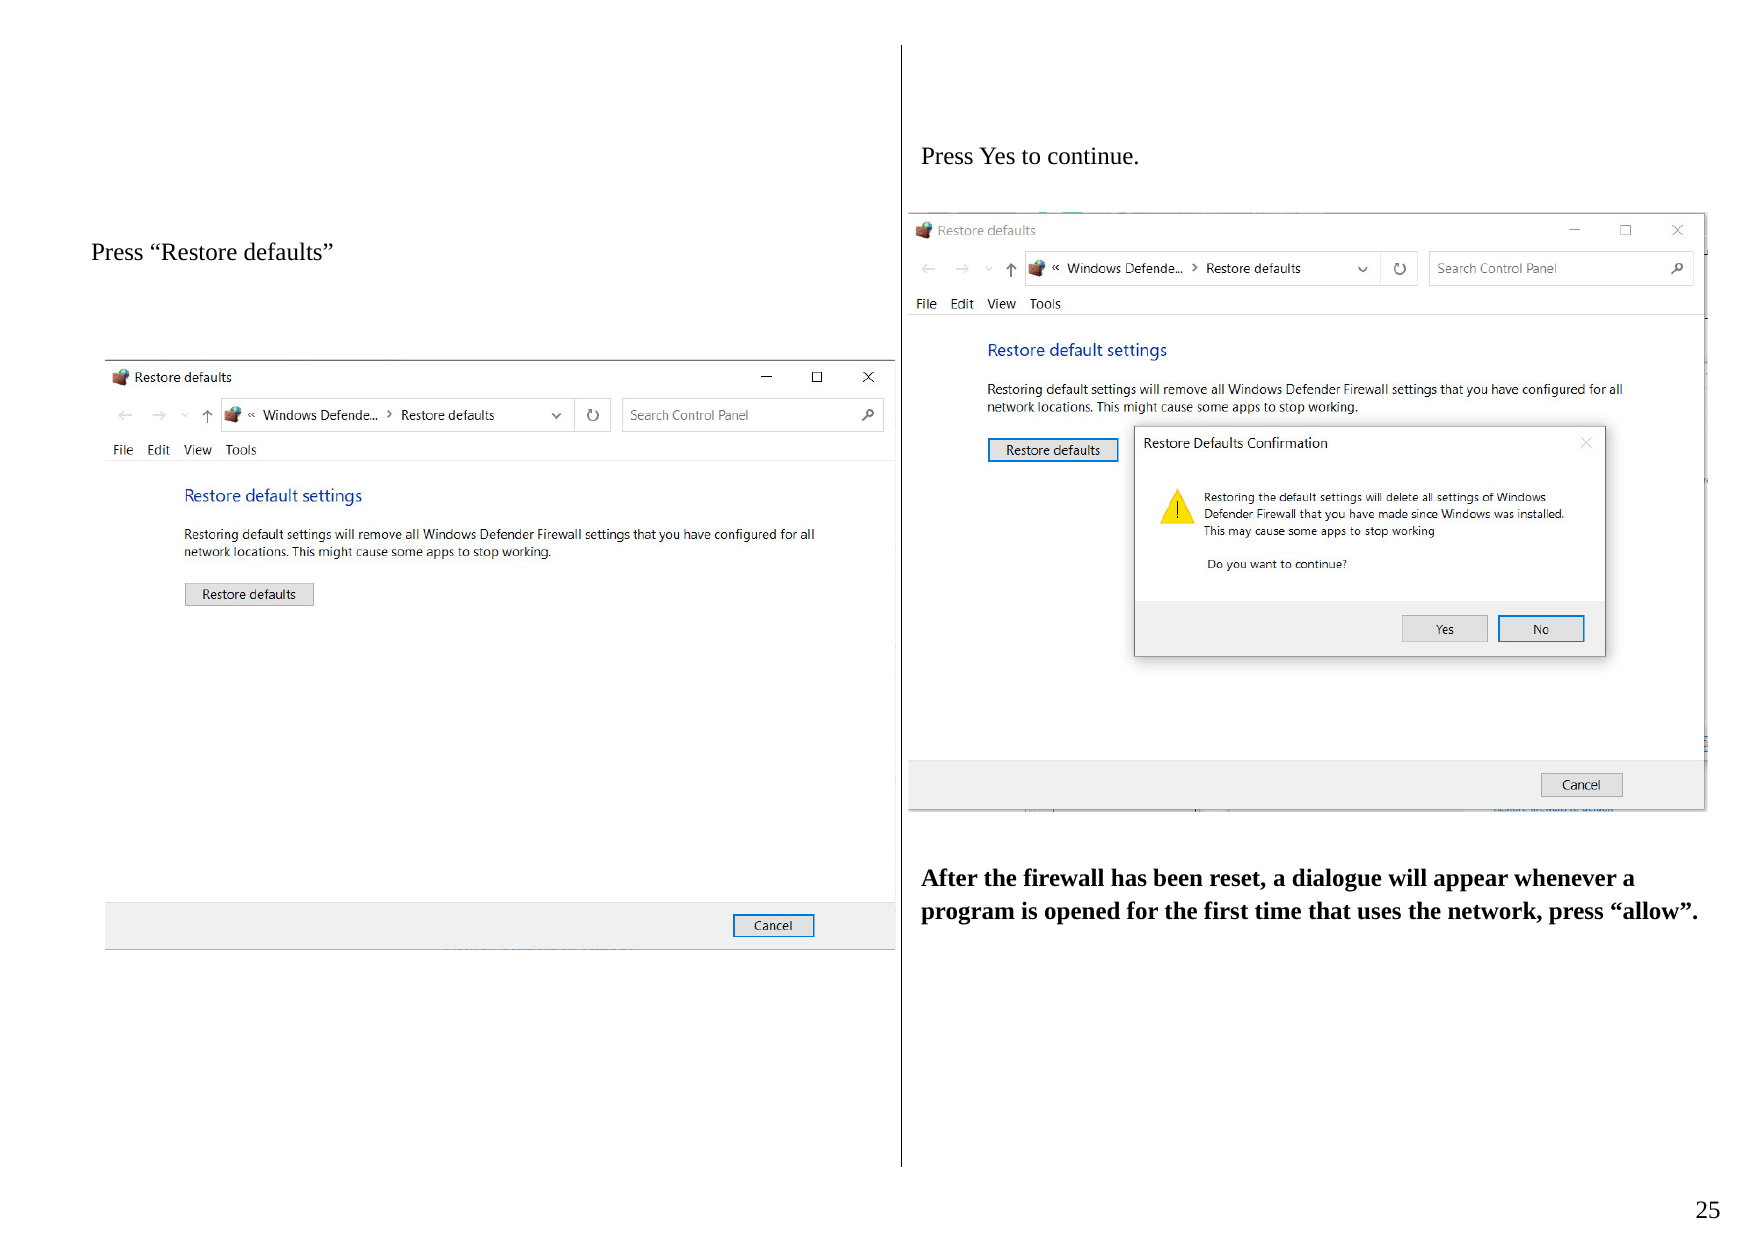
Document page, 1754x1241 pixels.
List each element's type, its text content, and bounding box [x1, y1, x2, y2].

text Press “Restore defaults” [91, 237, 881, 265]
text After the firewall has been reset, a dialogue will appear whenever a program is opened for the first time that uses the network, press “allow”. [921, 863, 1720, 925]
picture [908, 212, 1708, 812]
text Press Yes to continue. [921, 141, 1720, 170]
picture [105, 359, 896, 950]
